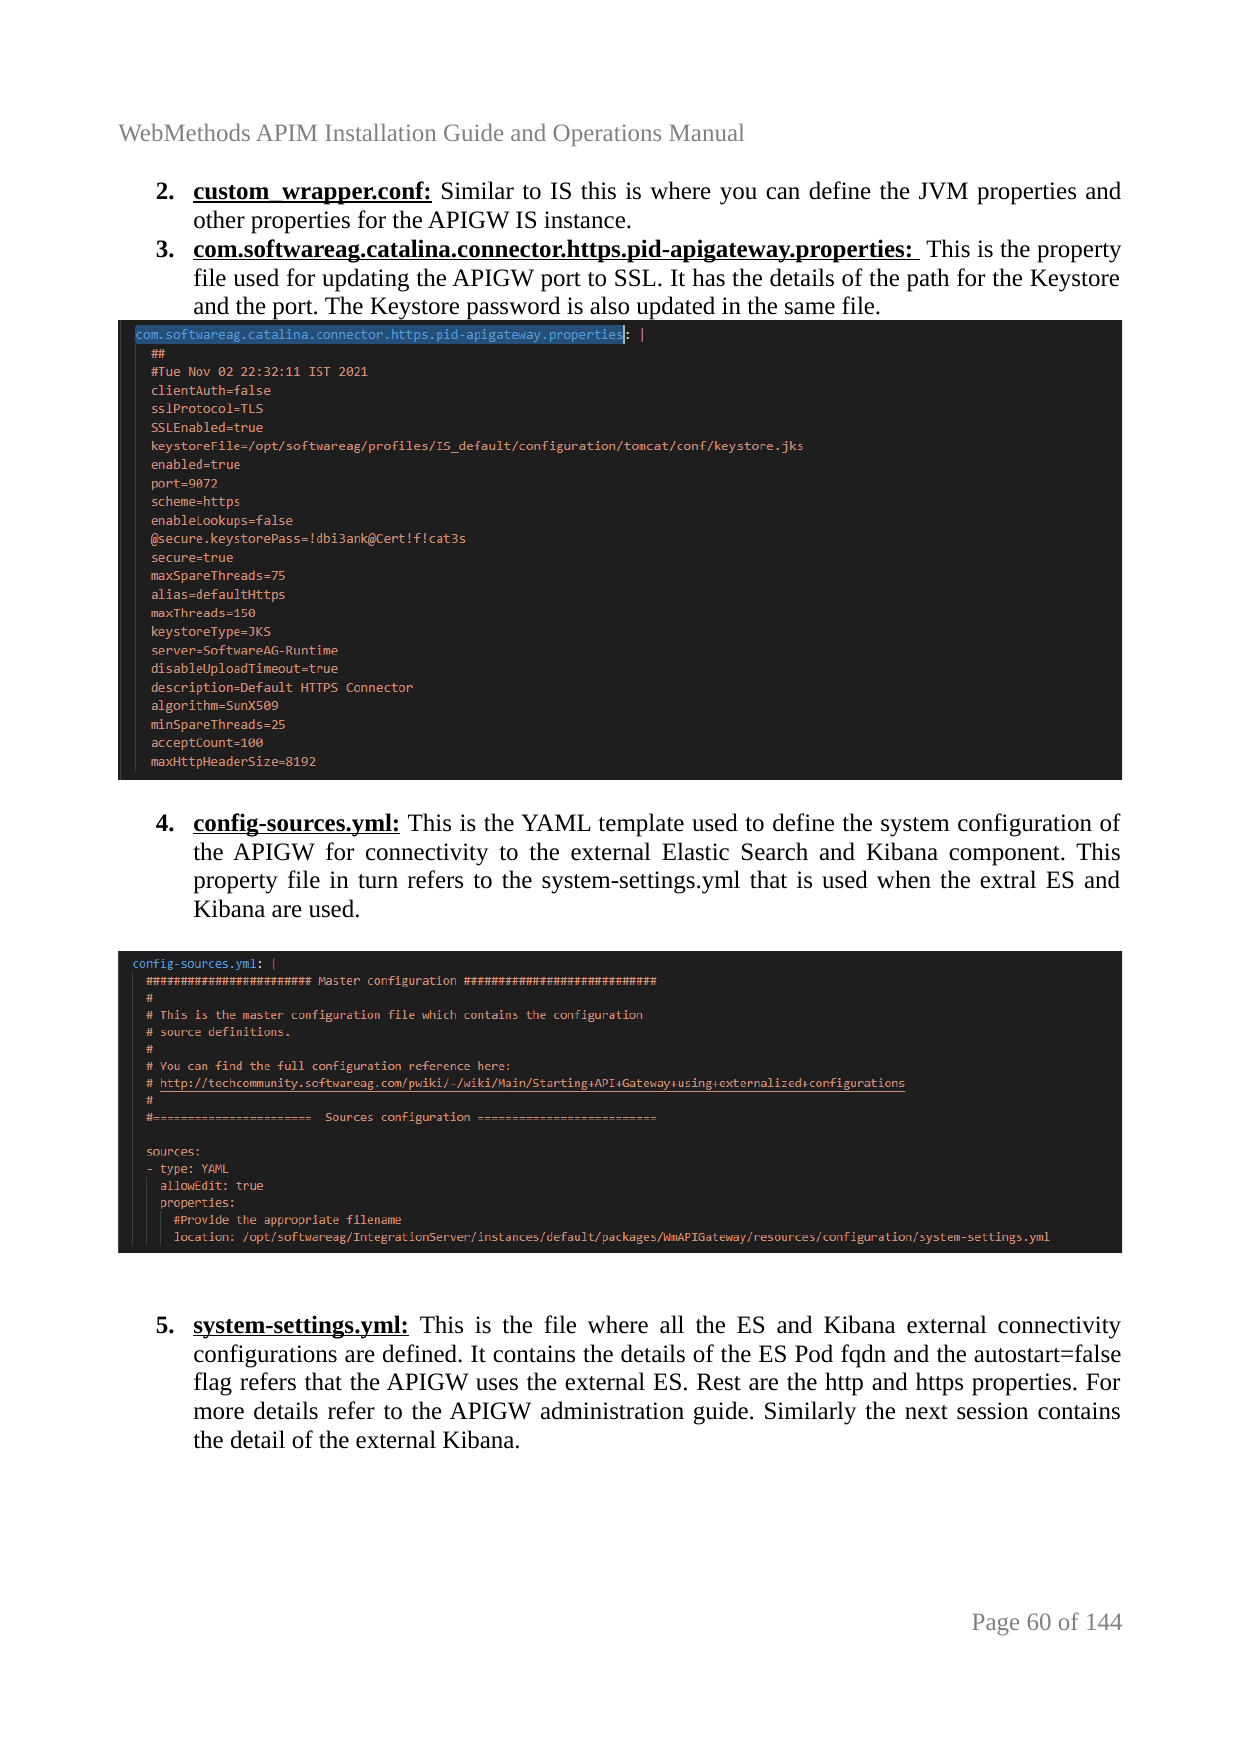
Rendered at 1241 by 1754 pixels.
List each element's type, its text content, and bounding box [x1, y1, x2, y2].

list com.softwareag.catalina.connector.https.pid-apigateway.properties: This is the property file used for updating the APIGW port to SSL. It has the details of the path for the Keystore and the port. The Keystore password is also updated in the same file. [156, 234, 1122, 320]
list system-settings.yml: This is the file where all the ES and Kibana external connectivity configurations are defined. It contains the details of the ES Pod fqdn and the autostart=false flag refers that the APIGW uses the external ES. Rest are the http and https properties. For more details refer to the APIGW administration guide. Similarly the next session contains the detail of the external Kibana. [156, 1310, 1122, 1454]
list config-sources.yml: This is the YAML template used to define the system configuration of the APIGW for connectivity to the external Elastic Search and Kibana component. This property file in turn refers to the system-settings.yml that is used when the extral ES and Kibana are used. [156, 808, 1122, 923]
list custom_wrapper.conf: Similar to IS this is where you can define the JVM properties and other properties for the APIGW IS instance. [156, 176, 1122, 234]
picture [118, 320, 1123, 780]
picture [118, 951, 1123, 1253]
